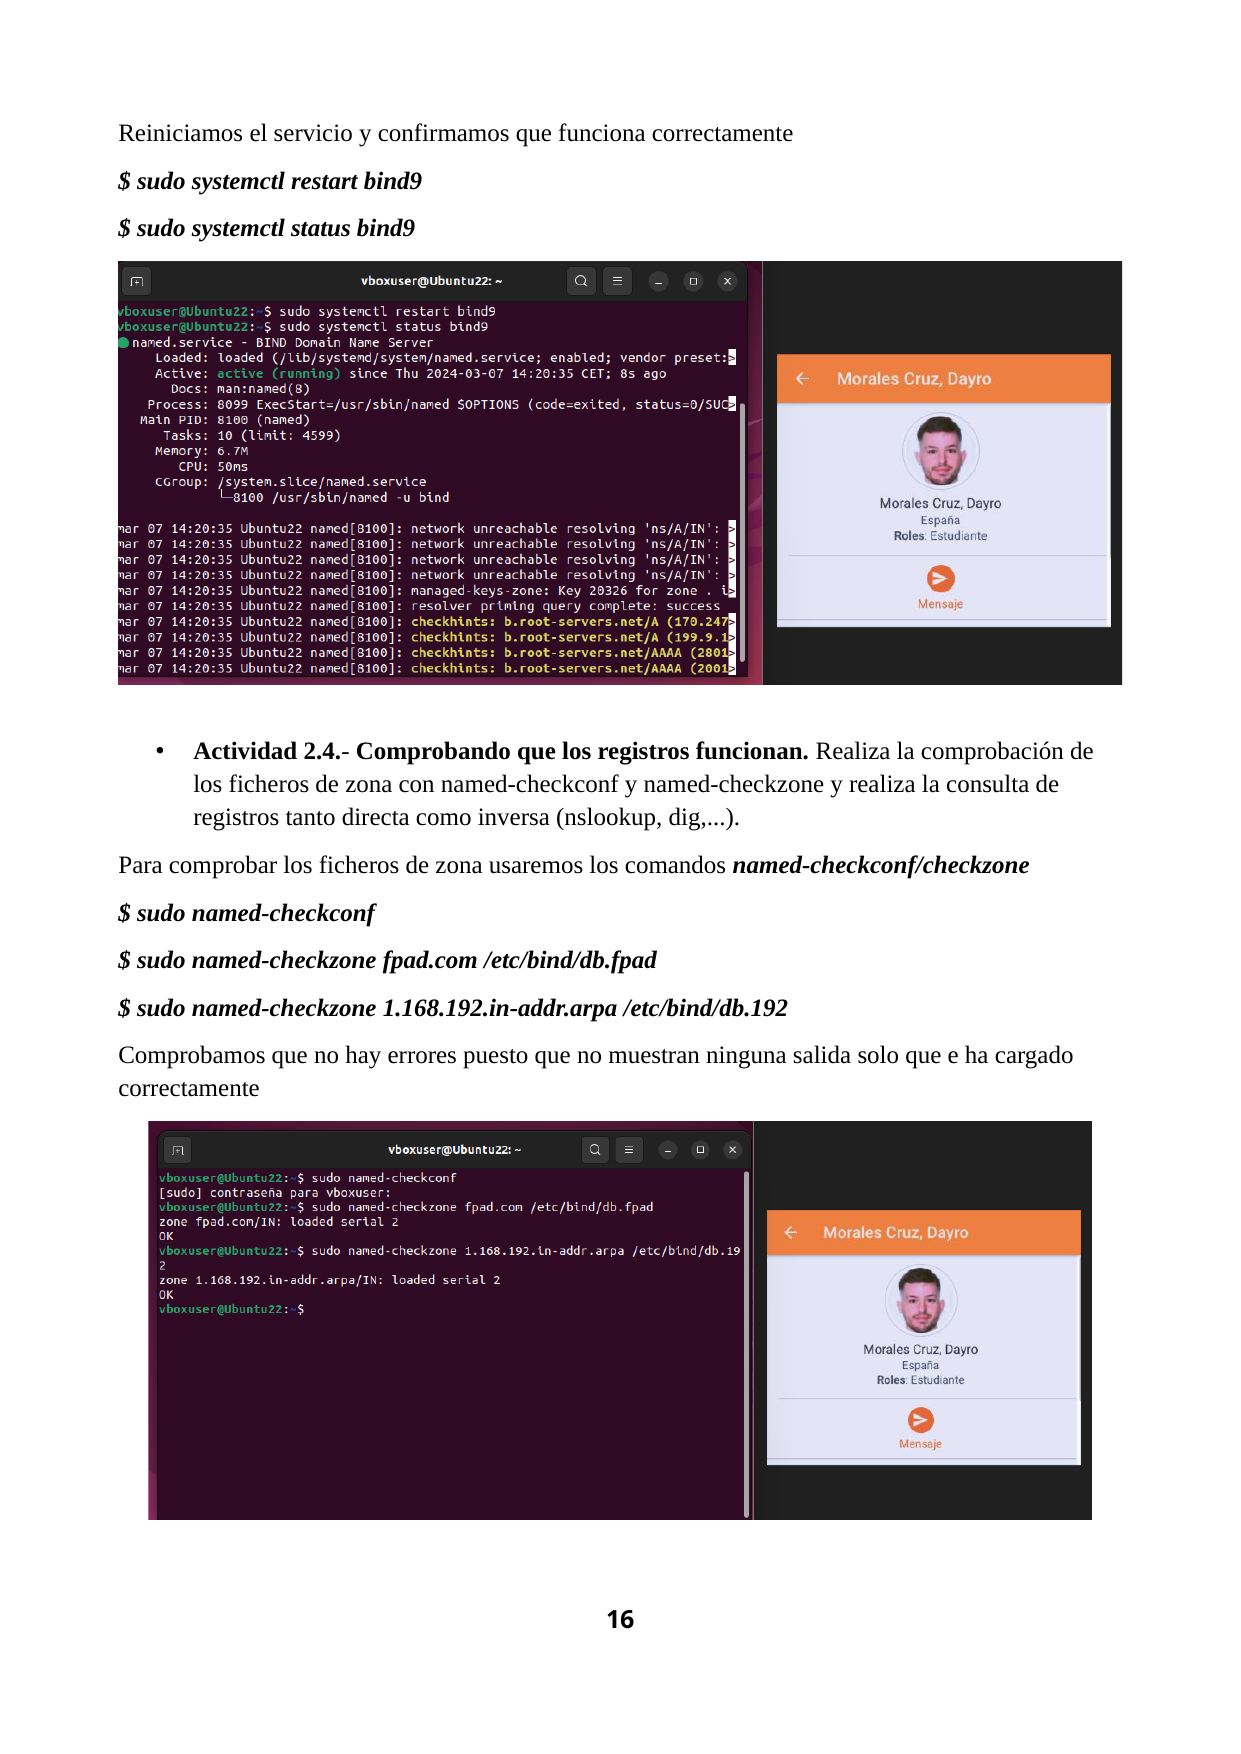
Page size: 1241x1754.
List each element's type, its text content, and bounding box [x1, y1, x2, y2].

text Para comprobar los ficheros de zona usaremos los comandos named-checkconf/checkzone [118, 850, 1122, 879]
text Comprobamos que no hay errores puesto que no muestran ninguna salida solo que e ha cargado correctamente [118, 1041, 1122, 1102]
text $ sudo systemctl restart bind9 [118, 166, 1122, 194]
text $ sudo named-checkconf [118, 898, 1122, 926]
picture [148, 1121, 1092, 1520]
text $ sudo named-checkzone fpad.com /etc/bind/db.fpad [118, 945, 1122, 974]
text $ sudo named-checkzone 1.168.192.in-addr.arpa /etc/bind/db.192 [118, 993, 1122, 1022]
text $ sudo systemctl status bind9 [118, 213, 1122, 242]
text Reiniciamos el servicio y confirmamos que funciona correctamente [118, 118, 1122, 147]
picture [118, 261, 1123, 685]
list Actividad 2.4.- Comprobando que los registros funcionan. Realiza la comprobación de los ficheros de zona con named-checkconf y named-checkzone y realiza la consulta de registros tanto directa como inversa (nslookup, dig,...). [156, 736, 1122, 831]
